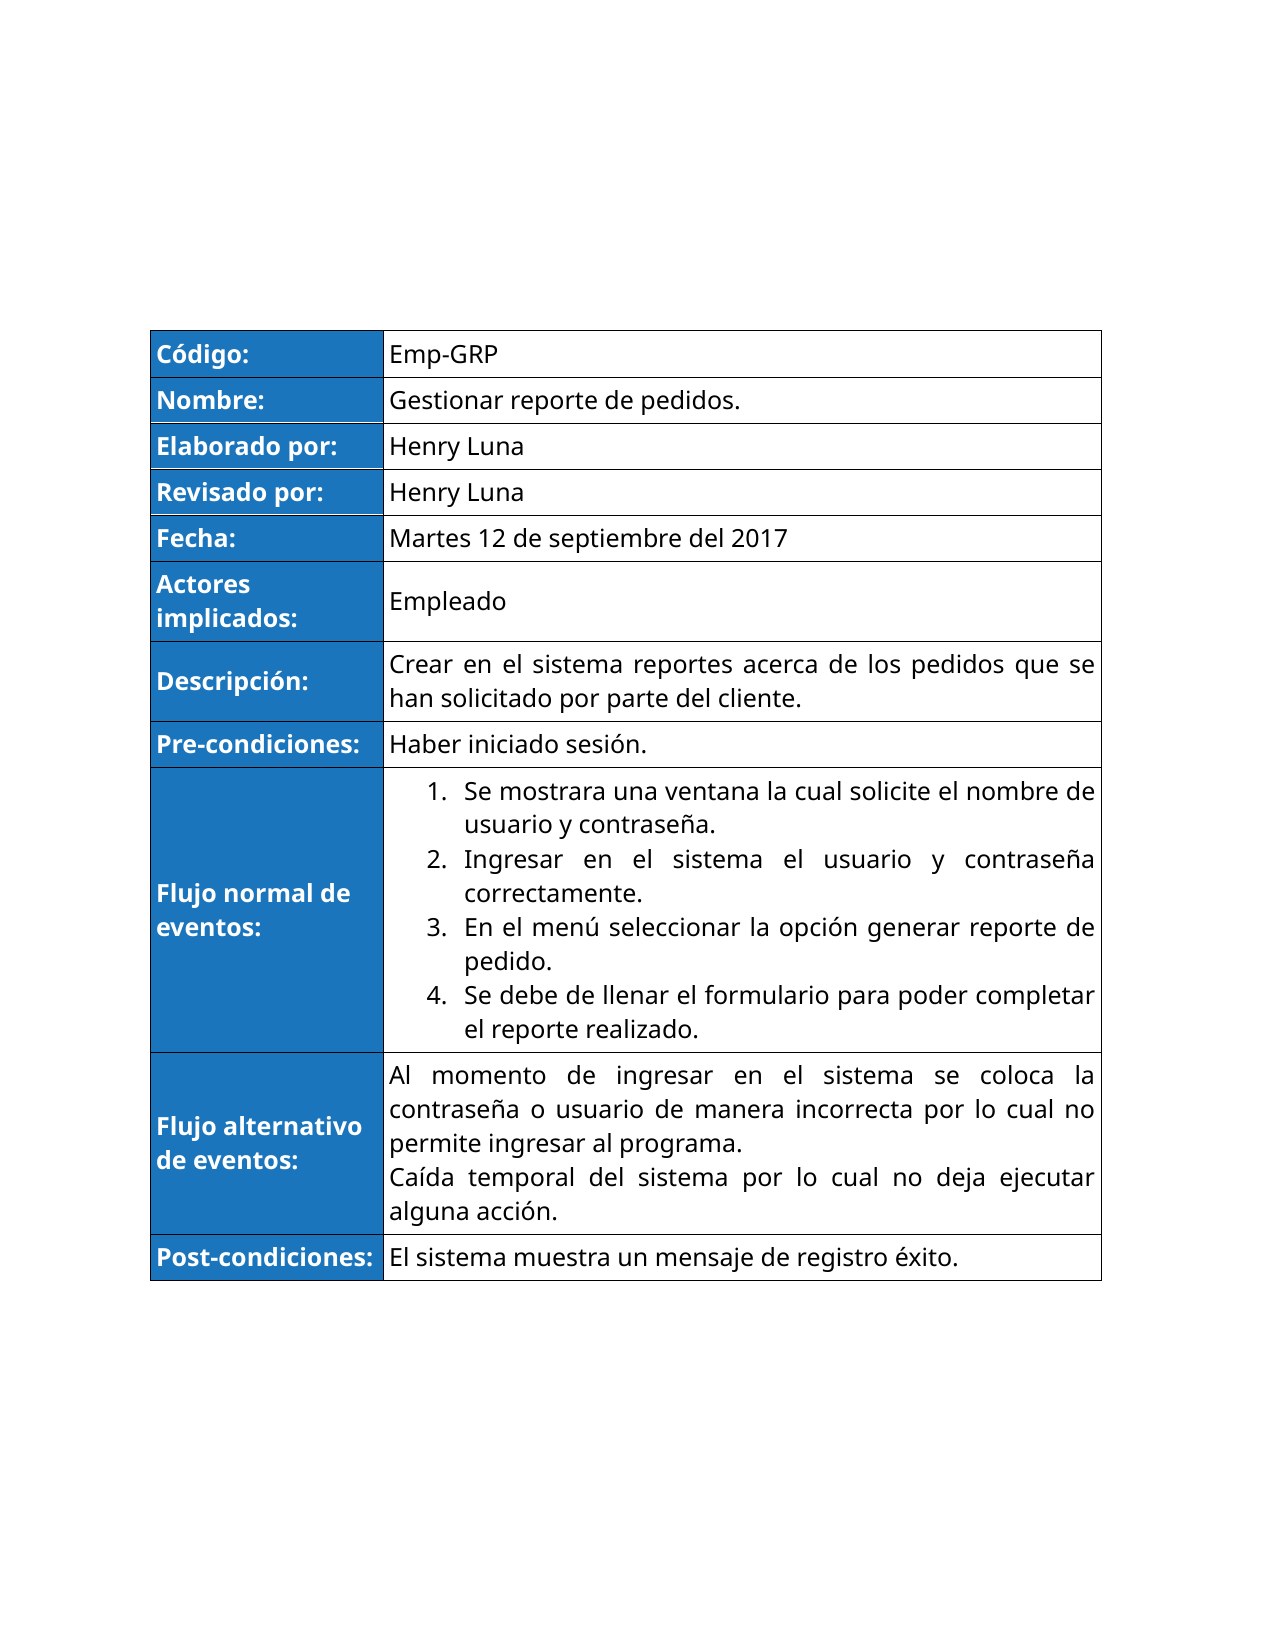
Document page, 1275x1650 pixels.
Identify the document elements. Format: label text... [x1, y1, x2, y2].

table_cell Se mostrara una ventana la cual solicite el nombre de usuario y contraseña. Ingresar en el sistema el usuario y contraseña correctamente. En el menú seleccionar la opción generar reporte de pedido. Se debe de llenar el formulario para poder completar el reporte realizado. [384, 768, 1101, 1051]
table_cell Henry Luna [384, 470, 1101, 514]
table_header Código: [151, 331, 383, 376]
table_cell Nombre: [151, 378, 383, 422]
table_cell Empleado [384, 562, 1101, 641]
table_cell Actores implicados: [151, 562, 383, 641]
table_cell Al momento de ingresar en el sistema se coloca la contraseña o usuario de manera incorrecta por lo cual no permite ingresar al programa. Caída temporal del sistema por lo cual no deja ejecutar alguna acción. [384, 1053, 1101, 1234]
table_cell Revisado por: [151, 470, 383, 514]
table_header Emp-GRP [384, 331, 1101, 376]
table_cell Post-condiciones: [151, 1235, 383, 1280]
table_cell Flujo normal de eventos: [151, 768, 383, 1051]
table_cell Pre-condiciones: [151, 722, 383, 767]
table_cell Crear en el sistema reportes acerca de los pedidos que se han solicitado por parte del cliente. [384, 642, 1101, 721]
table_cell Haber iniciado sesión. [384, 722, 1101, 767]
table_cell Henry Luna [384, 424, 1101, 468]
table_cell Flujo alternativo de eventos: [151, 1053, 383, 1234]
table_cell Martes 12 de septiembre del 2017 [384, 516, 1101, 561]
table_cell El sistema muestra un mensaje de registro éxito. [384, 1235, 1101, 1280]
table_cell Gestionar reporte de pedidos. [384, 378, 1101, 422]
table_cell Descripción: [151, 642, 383, 721]
table_cell Elaborado por: [151, 424, 383, 468]
table_cell Fecha: [151, 516, 383, 561]
